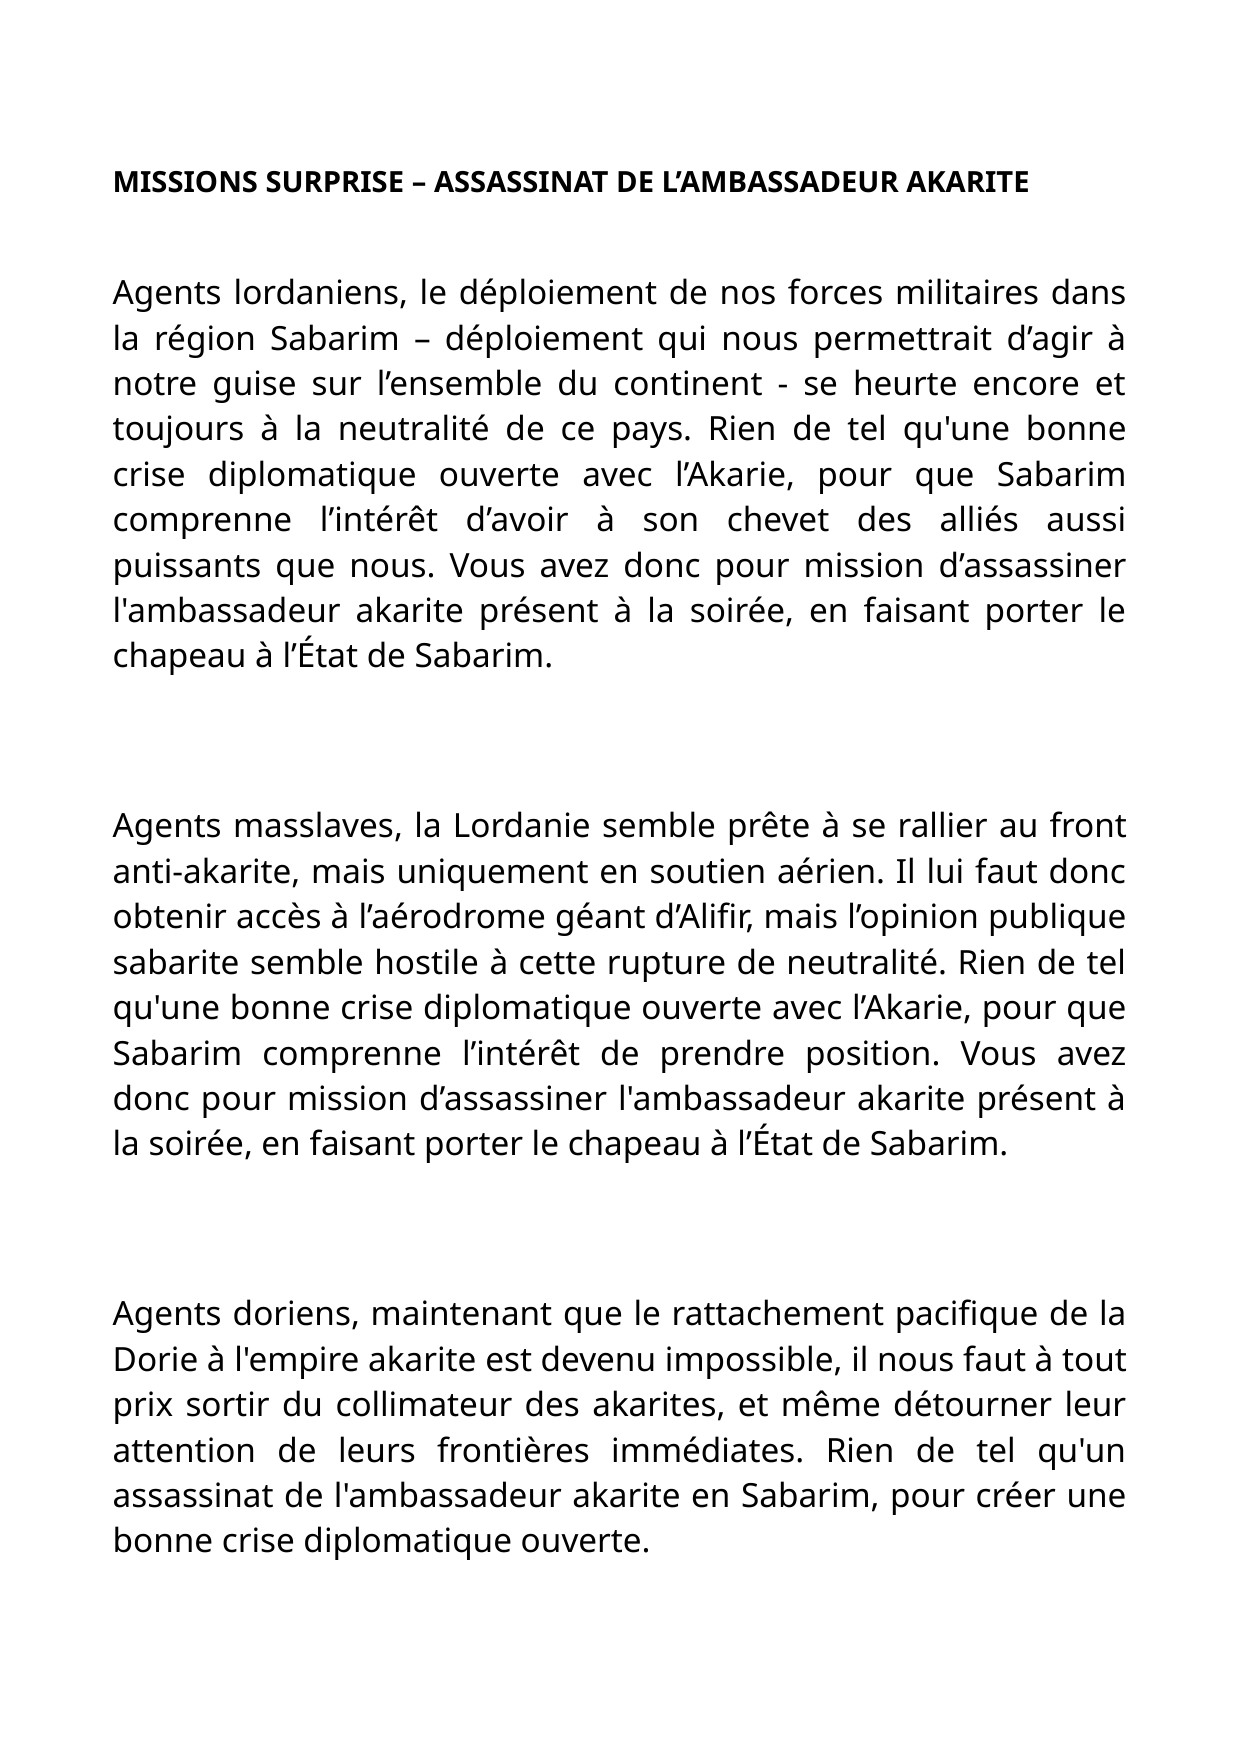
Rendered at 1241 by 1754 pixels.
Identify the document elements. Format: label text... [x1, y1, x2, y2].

text Agents doriens, maintenant que le rattachement pacifique de la Dorie à l'empire akarite est devenu impossible, il nous faut à tout prix sortir du collimateur des akarites, et même détourner leur attention de leurs frontières immédiates. Rien de tel qu'un assassinat de l'ambassadeur akarite en Sabarim, pour créer une bonne crise diplomatique ouverte. [112, 1290, 1128, 1563]
text Agents lordaniens, le déploiement de nos forces militaires dans la région Sabarim – déploiement qui nous permettrait d’agir à notre guise sur l’ensemble du continent - se heurte encore et toujours à la neutralité de ce pays. Rien de tel qu'une bonne crise diplomatique ouverte avec l’Akarie, pour que Sabarim comprenne l’intérêt d’avoir à son chevet des alliés aussi puissants que nous. Vous avez donc pour mission d’assassiner l'ambassadeur akarite présent à la soirée, en faisant porter le chapeau à l’État de Sabarim. [112, 269, 1128, 678]
text Agents masslaves, la Lordanie semble prête à se rallier au front anti-akarite, mais uniquement en soutien aérien. Il lui faut donc obtenir accès à l’aérodrome géant d’Alifir, mais l’opinion publique sabarite semble hostile à cette rupture de neutralité. Rien de tel qu'une bonne crise diplomatique ouverte avec l’Akarie, pour que Sabarim comprenne l’intérêt de prendre position. Vous avez donc pour mission d’assassiner l'ambassadeur akarite présent à la soirée, en faisant porter le chapeau à l’État de Sabarim. [112, 802, 1128, 1166]
text MISSIONS SURPRISE – ASSASSINAT DE L’AMBASSADEUR AKARITE [112, 161, 1128, 201]
